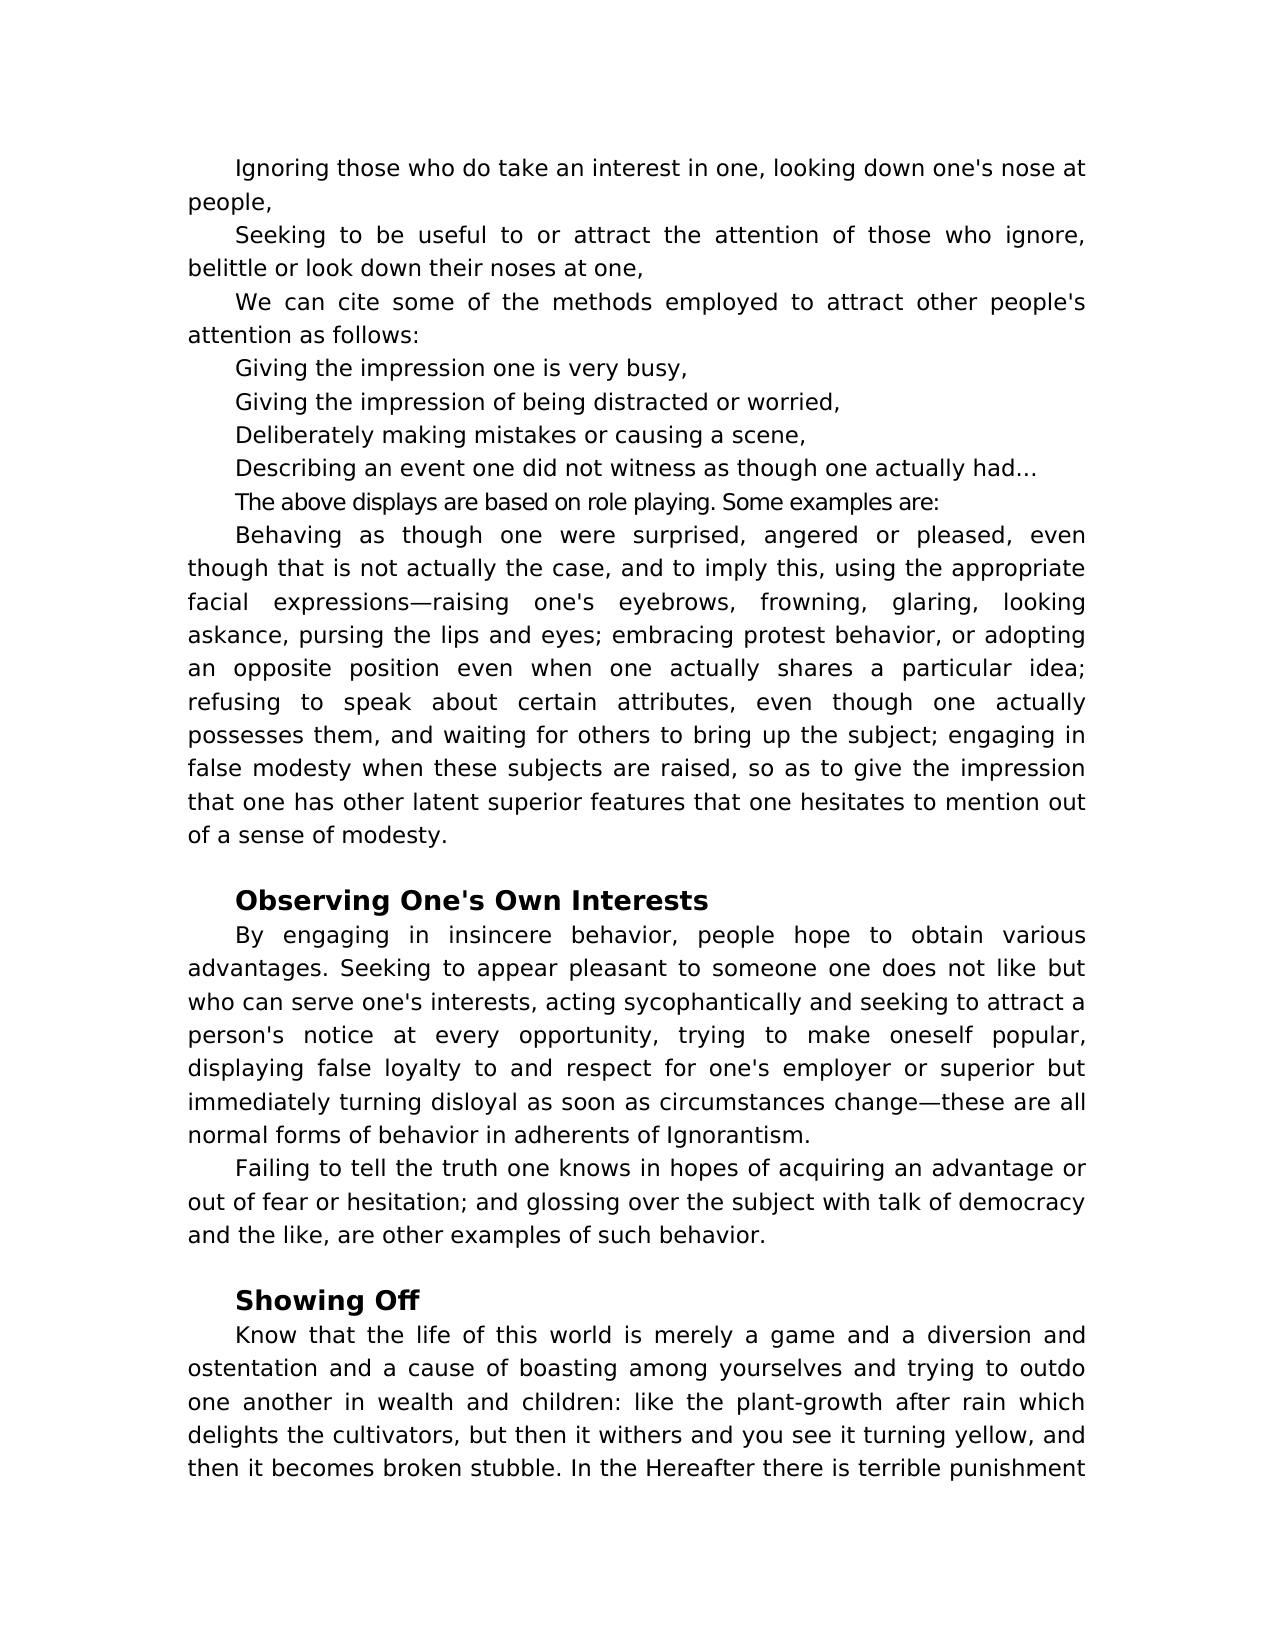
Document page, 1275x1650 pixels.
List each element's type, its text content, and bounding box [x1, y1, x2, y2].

text We can cite some of the methods employed to attract other people's attention as follows: [187, 283, 1087, 350]
text Deliberately making mistakes or causing a scene, [187, 417, 1087, 450]
text Giving the impression one is very busy, [187, 350, 1087, 383]
text Behaving as though one were surprised, angered or pleased, even though that is not actually the case, and to imply this, using the appropriate facial expressions—raising one's eyebrows, frowning, glaring, looking askance, pursing the lips and eyes; embracing protest behavior, or adopting an opposite position even when one actually shares a particular idea; refusing to speak about certain attributes, even though one actually possesses them, and waiting for others to bring up the subject; engaging in false modesty when these subjects are raised, so as to give the impression that one has other latent superior features that one hesitates to mention out of a sense of modesty. [187, 517, 1087, 850]
text Seeking to be useful to or attract the attention of those who ignore, belittle or look down their noses at one, [187, 217, 1087, 283]
text Failing to tell the truth one knows in hopes of acquiring an advantage or out of fear or hesitation; and glossing over the subject with talk of democracy and the like, are other examples of such behavior. [187, 1150, 1087, 1250]
text Showing Off [187, 1283, 1087, 1317]
text Giving the impression of being distracted or worried, [187, 383, 1087, 417]
text The above displays are based on role playing. Some examples are: [187, 483, 1087, 517]
text Ignoring those who do take an interest in one, looking down one's nose at people, [187, 150, 1087, 217]
text Know that the life of this world is merely a game and a diversion and ostentation and a cause of boasting among yourselves and trying to outdo one another in wealth and children: like the plant-growth after rain which delights the cultivators, but then it withers and you see it turning yellow, and then it becomes broken stubble. In the Hereafter there is terrible punishment [187, 1317, 1087, 1483]
text Describing an event one did not witness as though one actually had... [187, 450, 1087, 483]
text By engaging in insincere behavior, people hope to obtain various advantages. Seeking to appear pleasant to someone one does not like but who can serve one's interests, acting sycophantically and seeking to attract a person's notice at every opportunity, trying to make oneself popular, displaying false loyalty to and respect for one's employer or superior but immediately turning disloyal as soon as circumstances change—these are all normal forms of behavior in adherents of Ignorantism. [187, 917, 1087, 1150]
text Observing One's Own Interests [187, 883, 1087, 917]
